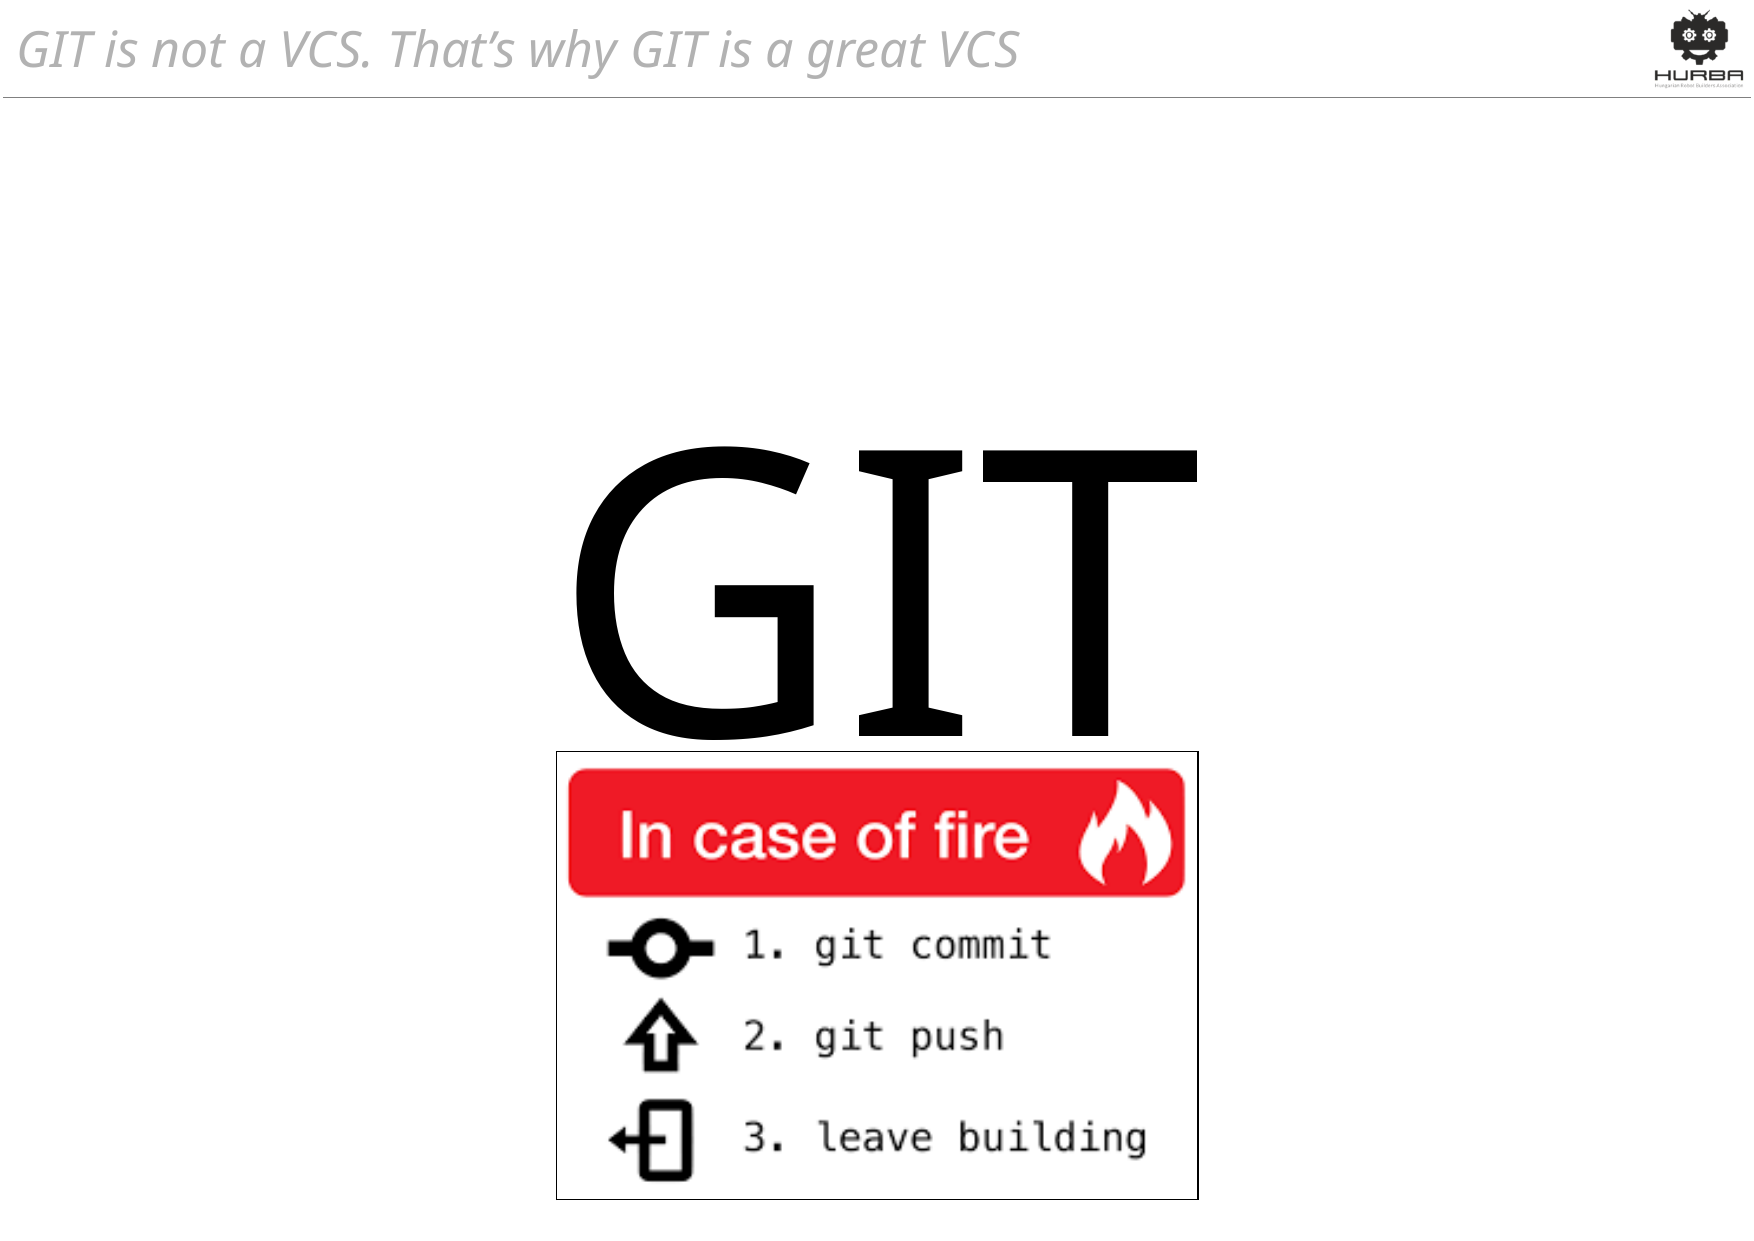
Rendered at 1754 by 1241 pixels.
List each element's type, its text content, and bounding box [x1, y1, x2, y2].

picture [560, 755, 1194, 1196]
picture [1644, 3, 1754, 102]
text GIT [3, 309, 1751, 853]
text [557, 752, 1197, 1199]
